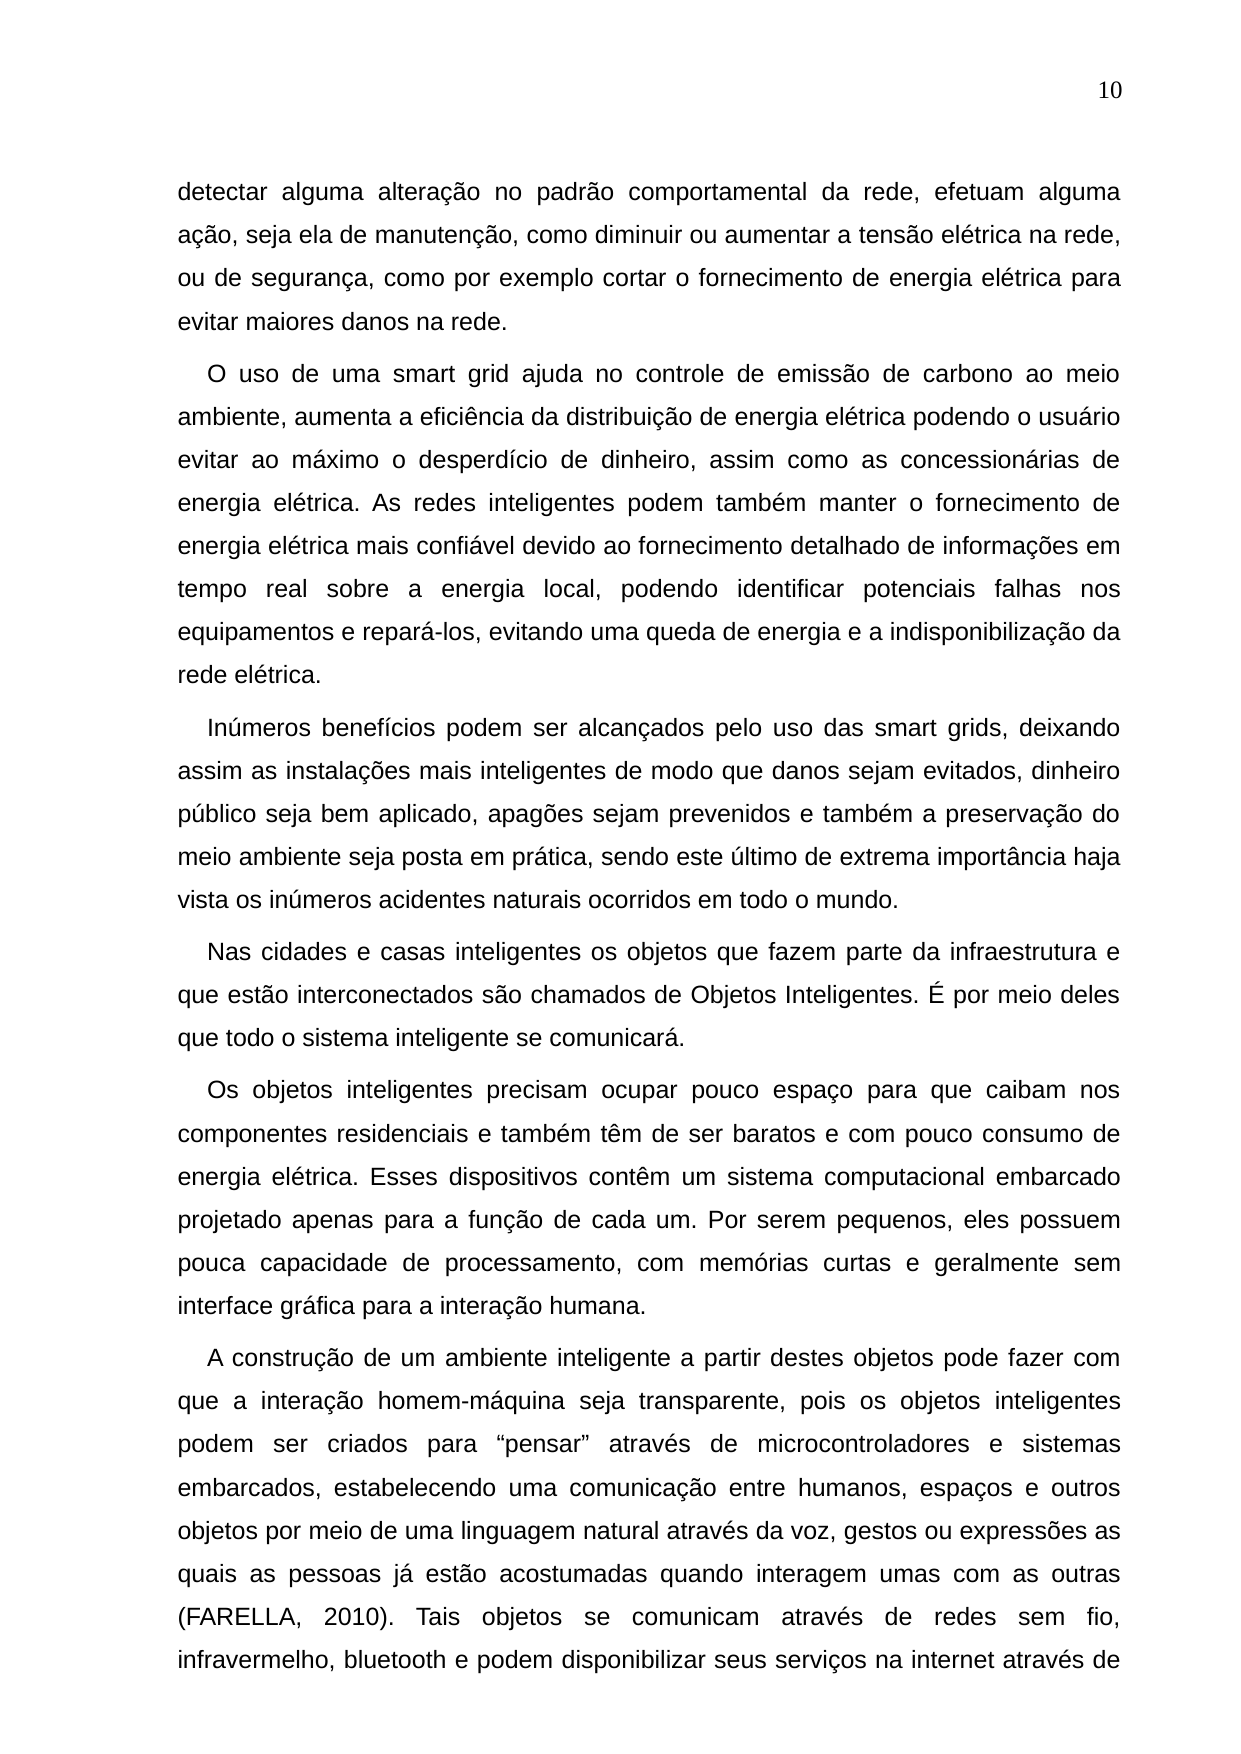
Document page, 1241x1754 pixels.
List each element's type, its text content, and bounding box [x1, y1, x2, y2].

text Os objetos inteligentes precisam ocupar pouco espaço para que caibam nos componentes residenciais e também têm de ser baratos e com pouco consumo de energia elétrica. Esses dispositivos contêm um sistema computacional embarcado projetado apenas para a função de cada um. Por serem pequenos, eles possuem pouca capacidade de processamento, com memórias curtas e geralmente sem interface gráfica para a interação humana. [177, 1076, 1122, 1320]
text Nas cidades e casas inteligentes os objetos que fazem parte da infraestrutura e que estão interconectados são chamados de Objetos Inteligentes. É por meio deles que todo o sistema inteligente se comunicará. [177, 937, 1122, 1052]
text Inúmeros benefícios podem ser alcançados pelo uso das smart grids, deixando assim as instalações mais inteligentes de modo que danos sejam evitados, dinheiro público seja bem aplicado, apagões sejam prevenidos e também a preservação do meio ambiente seja posta em prática, sendo este último de extrema importância haja vista os inúmeros acidentes naturais ocorridos em todo o mundo. [177, 713, 1122, 914]
text detectar alguma alteração no padrão comportamental da rede, efetuam alguma ação, seja ela de manutenção, como diminuir ou aumentar a tensão elétrica na rede, ou de segurança, como por exemplo cortar o fornecimento de energia elétrica para evitar maiores danos na rede. [177, 177, 1122, 335]
text O uso de uma smart grid ajuda no controle de emissão de carbono ao meio ambiente, aumenta a eficiência da distribuição de energia elétrica podendo o usuário evitar ao máximo o desperdício de dinheiro, assim como as concessionárias de energia elétrica. As redes inteligentes podem também manter o fornecimento de energia elétrica mais confiável devido ao fornecimento detalhado de informações em tempo real sobre a energia local, podendo identificar potenciais falhas nos equipamentos e repará-los, evitando uma queda de energia e a indisponibilização da rede elétrica. [177, 359, 1122, 689]
text A construção de um ambiente inteligente a partir destes objetos pode fazer com que a interação homem-máquina seja transparente, pois os objetos inteligentes podem ser criados para “pensar” através de microcontroladores e sistemas embarcados, estabelecendo uma comunicação entre humanos, espaços e outros objetos por meio de uma linguagem natural através da voz, gestos ou expressões as quais as pessoas já estão acostumadas quando interagem umas com as outras (FARELLA, 2010). Tais objetos se comunicam através de redes sem fio, infravermelho, bluetooth e podem disponibilizar seus serviços na internet através de [177, 1343, 1122, 1674]
